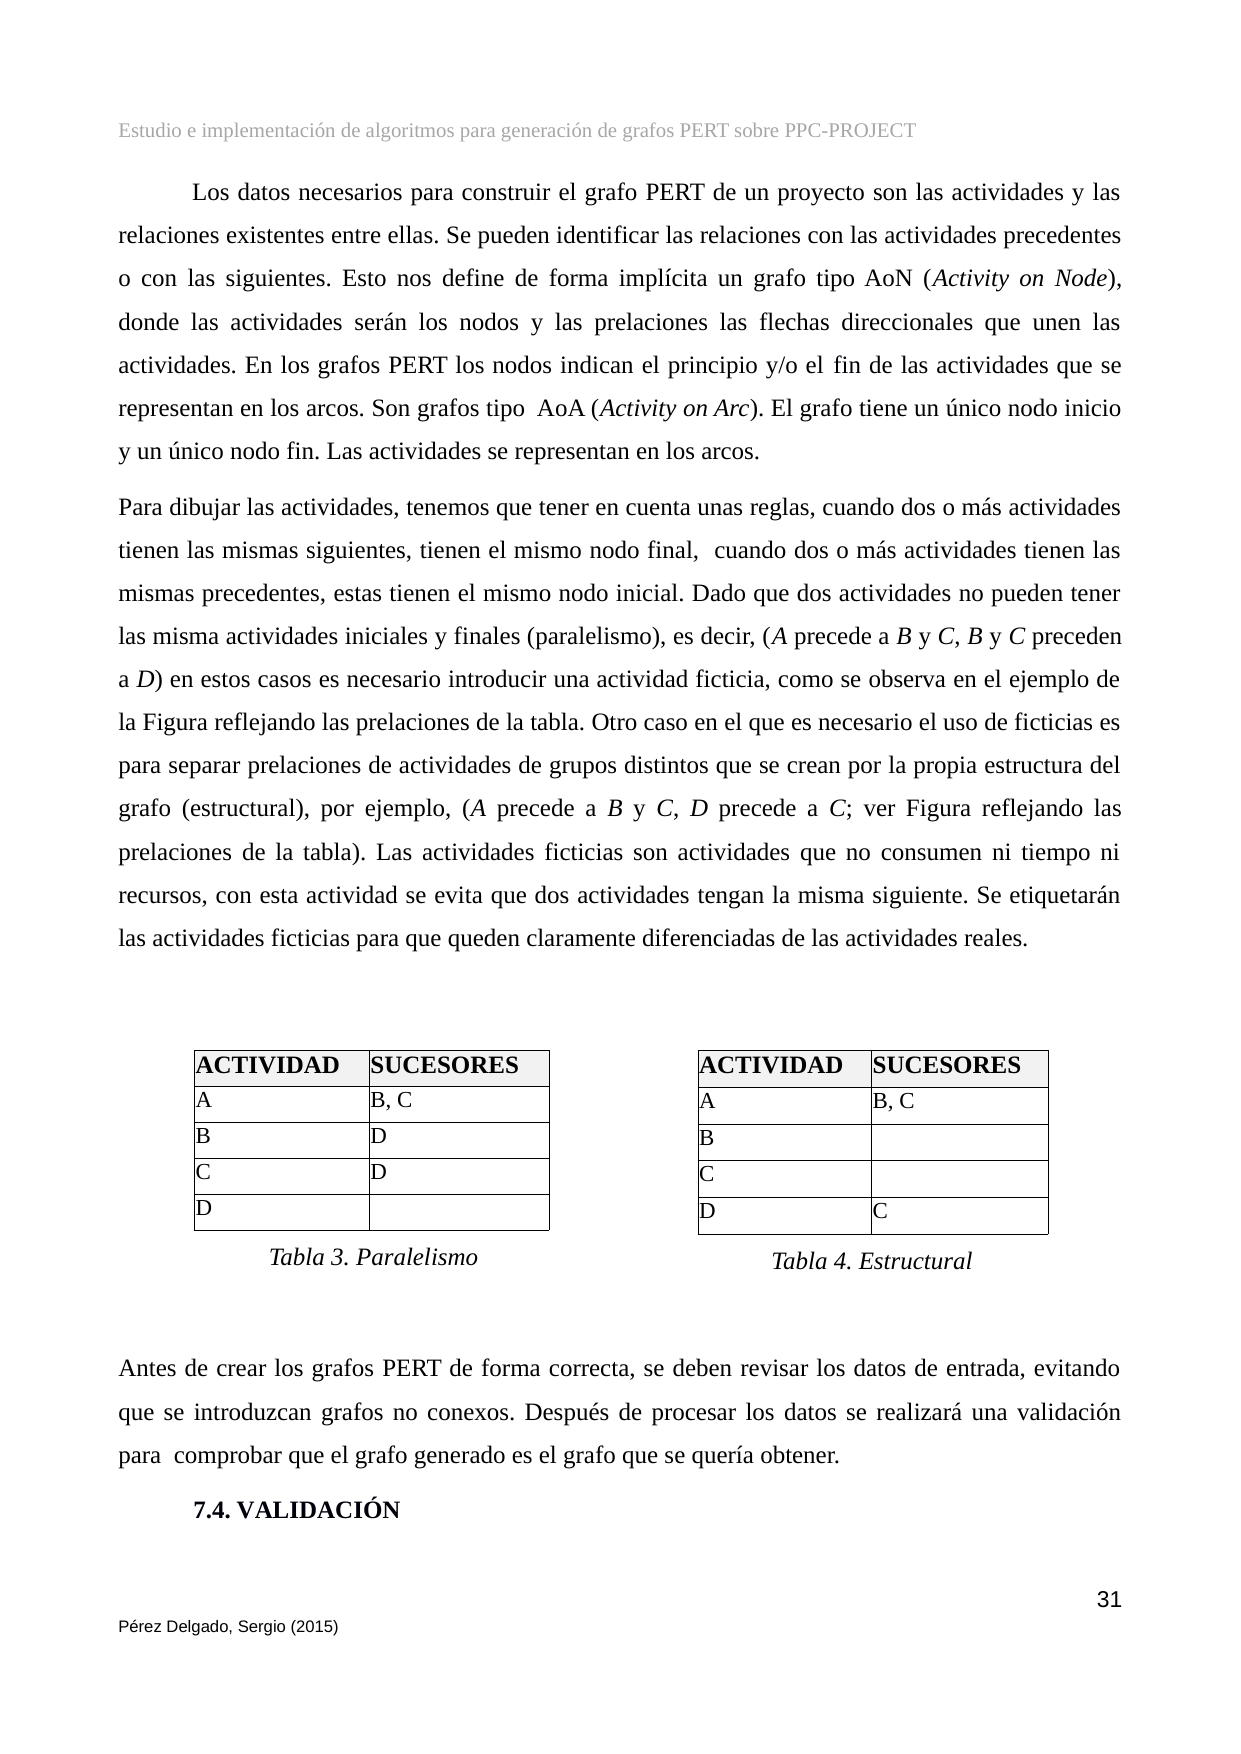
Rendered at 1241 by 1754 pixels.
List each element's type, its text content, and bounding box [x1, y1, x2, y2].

table_cell D [370, 1123, 549, 1158]
table_cell C [699, 1161, 871, 1197]
text Antes de crear los grafos PERT de forma correcta, se deben revisar los datos de entrada, evitando que se introduzcan grafos no conexos. Después de procesar los datos se realizará una validación para comprobar que el grafo generado es el grafo que se quería obtener. [118, 1353, 1122, 1468]
table_header SUCESORES [872, 1051, 1048, 1087]
table_cell B, C [370, 1087, 549, 1122]
subtitle 7.4. VALIDACIÓN [156, 1495, 1122, 1524]
table_cell D [370, 1159, 549, 1194]
text Los datos necesarios para construir el grafo PERT de un proyecto son las actividades y las relaciones existentes entre ellas. Se pueden identificar las relaciones con las actividades precedentes o con las siguientes. Esto nos define de forma implícita un grafo tipo AoN (Activity on Node), donde las actividades serán los nodos y las prelaciones las flechas direccionales que unen las actividades. En los grafos PERT los nodos indican el principio y/o el fin de las actividades que se representan en los arcos. Son grafos tipo AoA (Activity on Arc). El grafo tiene un único nodo inicio y un único nodo fin. Las actividades se representan en los arcos. [118, 177, 1122, 465]
table_cell C [872, 1198, 1048, 1233]
table_header ACTIVIDAD [195, 1051, 369, 1086]
table_header SUCESORES [370, 1051, 549, 1086]
table_cell [872, 1161, 1048, 1197]
table_cell B, C [872, 1088, 1048, 1123]
table_header Tabla 3. Paralelismo [117, 1034, 626, 1298]
table_cell A [699, 1088, 871, 1123]
table_cell [370, 1195, 549, 1230]
table_cell B [699, 1125, 871, 1160]
table_header Tabla 4. Estructural [626, 1034, 1120, 1298]
table_cell B [195, 1123, 369, 1158]
table_cell A [195, 1087, 369, 1122]
table_cell [872, 1125, 1048, 1160]
table_cell D [195, 1195, 369, 1230]
text Para dibujar las actividades, tenemos que tener en cuenta unas reglas, cuando dos o más actividades tienen las mismas siguientes, tienen el mismo nodo final, cuando dos o más actividades tienen las mismas precedentes, estas tienen el mismo nodo inicial. Dado que dos actividades no pueden tener las misma actividades iniciales y finales (paralelismo), es decir, (A precede a B y C, B y C preceden a D) en estos casos es necesario introducir una actividad ficticia, como se observa en el ejemplo de la Figura reflejando las prelaciones de la tabla. Otro caso en el que es necesario el uso de ficticias es para separar prelaciones de actividades de grupos distintos que se crean por la propia estructura del grafo (estructural), por ejemplo, (A precede a B y C, D precede a C; ver Figura reflejando las prelaciones de la tabla). Las actividades ficticias son actividades que no consumen ni tiempo ni recursos, con esta actividad se evita que dos actividades tengan la misma siguiente. Se etiquetarán las actividades ficticias para que queden claramente diferenciadas de las actividades reales. [118, 492, 1122, 952]
table_cell D [699, 1198, 871, 1233]
table_cell C [195, 1159, 369, 1194]
table_header ACTIVIDAD [699, 1051, 871, 1087]
